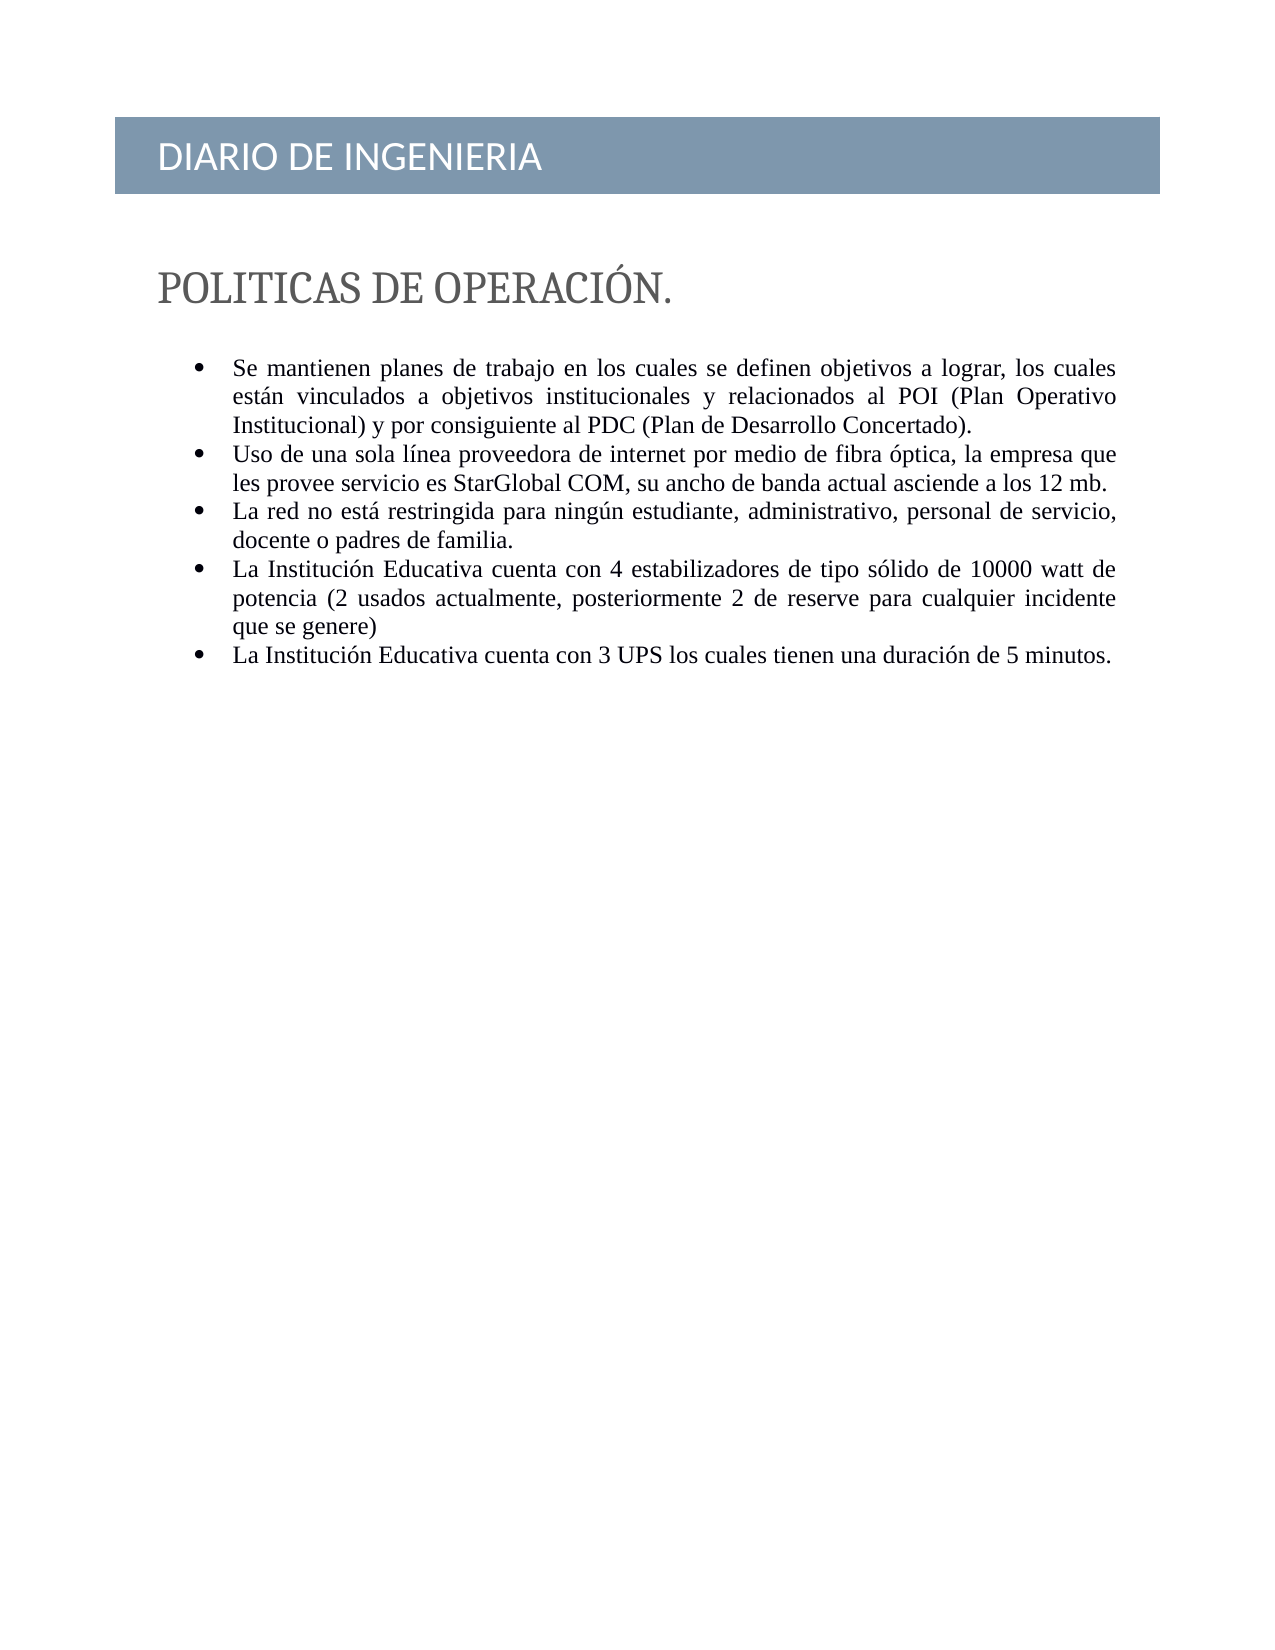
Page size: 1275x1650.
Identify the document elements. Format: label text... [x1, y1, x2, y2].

list Uso de una sola línea proveedora de internet por medio de fibra óptica, la empresa que les provee servicio es StarGlobal COM, su ancho de banda actual asciende a los 12 mb. [195, 439, 1117, 496]
list La Institución Educativa cuenta con 4 estabilizadores de tipo sólido de 10000 watt de potencia (2 usados actualmente, posteriormente 2 de reserve para cualquier incidente que se genere) [195, 554, 1117, 640]
subtitle POLITICAS DE OPERACIÓN. [157, 262, 1117, 315]
list Se mantienen planes de trabajo en los cuales se definen objetivos a lograr, los cuales están vinculados a objetivos institucionales y relacionados al POI (Plan Operativo Institucional) y por consiguiente al PDC (Plan de Desarrollo Concertado). [195, 353, 1117, 439]
list La Institución Educativa cuenta con 3 UPS los cuales tienen una duración de 5 minutos. [195, 640, 1117, 669]
list La red no está restringida para ningún estudiante, administrativo, personal de servicio, docente o padres de familia. [195, 496, 1117, 554]
